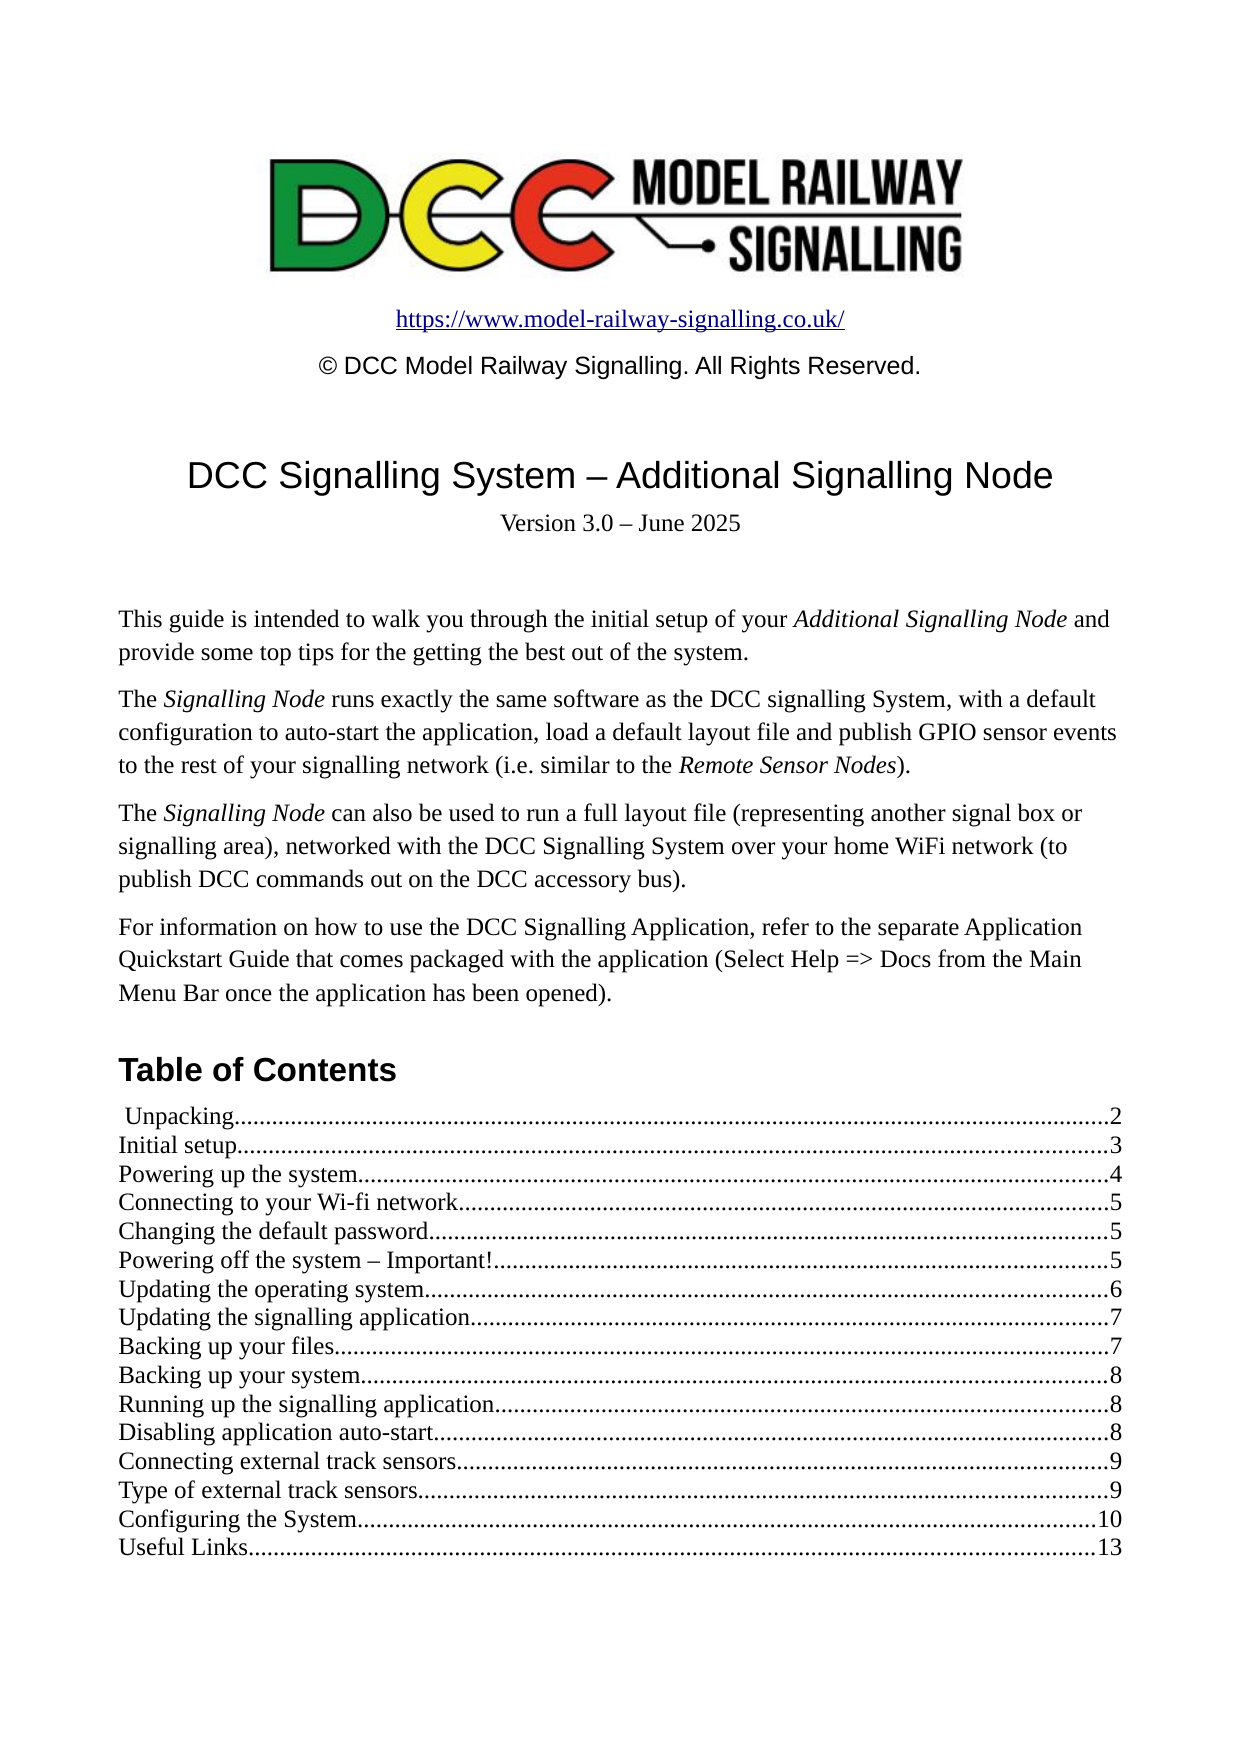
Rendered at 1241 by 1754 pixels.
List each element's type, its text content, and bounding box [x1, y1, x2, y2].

text Disabling application auto-start 8 [118, 1417, 1122, 1446]
subtitle Table of Contents [118, 1050, 1122, 1089]
text Updating the operating system 6 [118, 1274, 1122, 1302]
text Running up the signalling application 8 [118, 1389, 1122, 1417]
text Powering off the system – Important! 5 [118, 1245, 1122, 1274]
text Powering up the system 4 [118, 1159, 1122, 1187]
text Connecting external track sensors 9 [118, 1446, 1122, 1475]
text For information on how to use the DCC Signalling Application, refer to the separate Application Quickstart Guide that comes packaged with the application (Select Help => Docs from the Main Menu Bar once the application has been opened). [118, 912, 1122, 1006]
text https://www.model-railway-signalling.co.uk/ [118, 304, 1122, 332]
text Initial setup 3 [118, 1130, 1122, 1159]
text This guide is intended to walk you through the initial setup of your Additional Signalling Node and provide some top tips for the getting the best out of the system. [118, 604, 1122, 665]
text Type of external track sensors 9 [118, 1475, 1122, 1504]
subtitle DCC Signalling System – Additional Signalling Node [118, 453, 1122, 496]
text The Signalling Node runs exactly the same software as the DCC signalling System, with a default configuration to auto-start the application, load a default layout file and publish GPIO sensor events to the rest of your signalling network (i.e. similar to the Remote Sensor Nodes). [118, 684, 1122, 779]
text Updating the signalling application 7 [118, 1302, 1122, 1331]
text Backing up your system 8 [118, 1360, 1122, 1389]
text Version 3.0 – June 2025 [118, 508, 1122, 537]
text Changing the default password 5 [118, 1216, 1122, 1245]
text Unpacking 2 [118, 1101, 1122, 1130]
text Useful Links 13 [118, 1532, 1122, 1561]
picture [255, 132, 985, 299]
text The Signalling Node can also be used to run a full layout file (representing another signal box or signalling area), networked with the DCC Signalling System over your home WiFi network (to publish DCC commands out on the DCC accessory bus). [118, 798, 1122, 893]
text Configuring the System 10 [118, 1504, 1122, 1532]
text Backing up your files 7 [118, 1331, 1122, 1360]
text © DCC Model Railway Signalling. All Rights Reserved. [118, 351, 1122, 380]
text Connecting to your Wi-fi network 5 [118, 1187, 1122, 1216]
